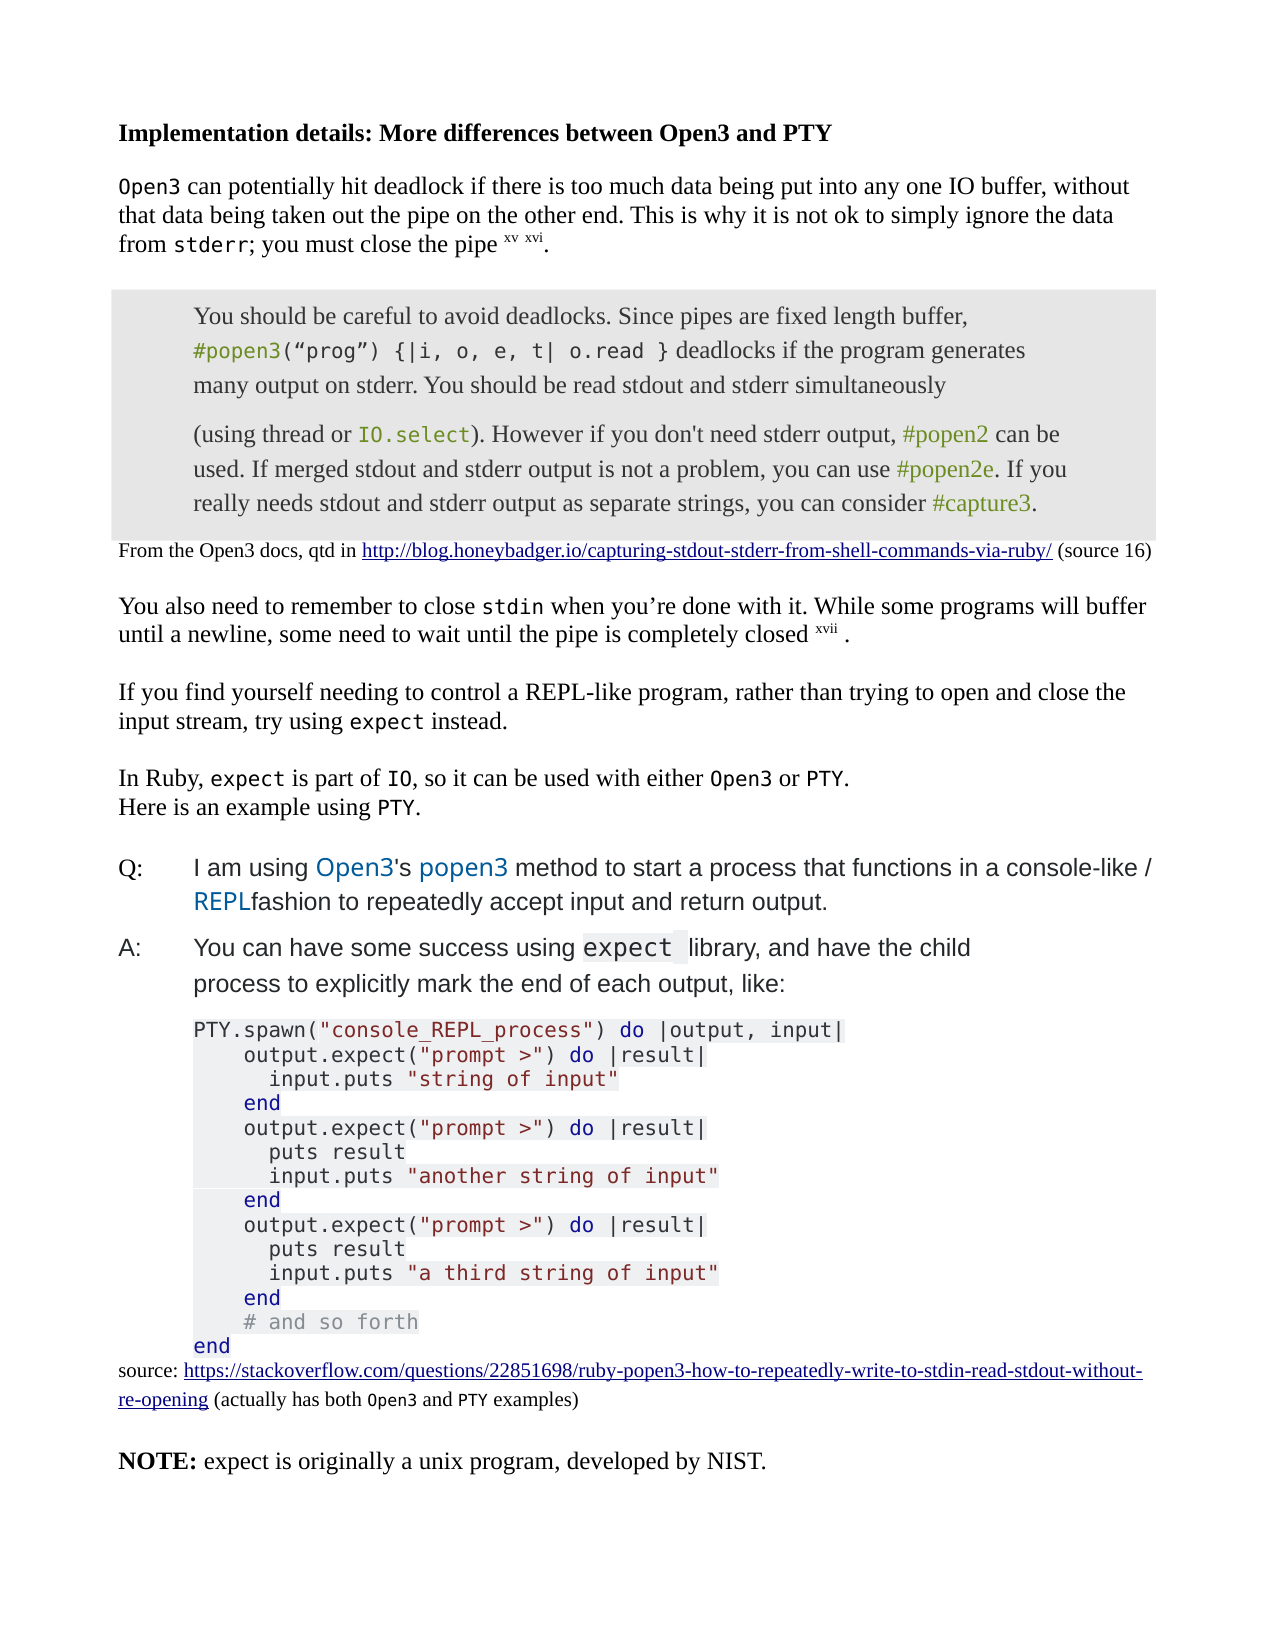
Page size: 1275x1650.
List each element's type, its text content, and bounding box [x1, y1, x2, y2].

text You also need to remember to close stdin when you’re done with it. While some programs will buffer until a newline, some need to wait until the pipe is completely closed . [118, 591, 1157, 648]
text NOTE: expect is originally a unix program, developed by NIST. [118, 1416, 1157, 1474]
text Open3 can potentially hit deadlock if there is too much data being put into any one IO buffer, without that data being taken out the pipe on the other end. This is why it is not ok to simply ignore the data from stderr; you must close the pipe . [118, 171, 1157, 257]
text output.expect("prompt >") do |result| [193, 1116, 1157, 1140]
text end [193, 1334, 1157, 1358]
text source: https://stackoverflow.com/questions/22851698/ruby-popen3-how-to-repeatedly-write-to-stdin-read-stdout-without-re-opening (actually has both Open3 and PTY examples) [118, 1358, 1157, 1411]
text end [193, 1091, 1157, 1116]
text input.puts "a third string of input" [193, 1261, 1157, 1286]
text end [193, 1188, 1157, 1213]
text input.puts "another string of input" [193, 1164, 1157, 1188]
text If you find yourself needing to control a REPL-like program, rather than trying to open and close the input stream, try using expect instead. [118, 677, 1157, 734]
text # and so forth [193, 1310, 1157, 1334]
text output.expect("prompt >") do |result| [193, 1043, 1157, 1067]
text end [193, 1286, 1157, 1310]
text input.puts "string of input" [193, 1067, 1157, 1091]
text From the Open3 docs, qtd in http://blog.honeybadger.io/capturing-stdout-stderr-from-shell-commands-via-ruby/ (source 16) [118, 538, 1157, 562]
text Q: I am using Open3's popen3 method to start a process that functions in a console-like / REPLfashion to repeatedly accept input and return output. [118, 849, 1157, 918]
text puts result [193, 1237, 1157, 1261]
text PTY.spawn("console_REPL_process") do |output, input| [193, 1018, 1157, 1043]
text In Ruby, expect is part of IO, so it can be used with either Open3 or PTY. Here is an example using PTY. [118, 763, 1157, 821]
text A: You can have some success using expect library, and have the child process to explicitly mark the end of each output, like: [118, 930, 1016, 998]
text puts result [193, 1140, 1157, 1164]
text output.expect("prompt >") do |result| [193, 1213, 1157, 1237]
text Implementation details: More differences between Open3 and PTY [118, 118, 1157, 147]
